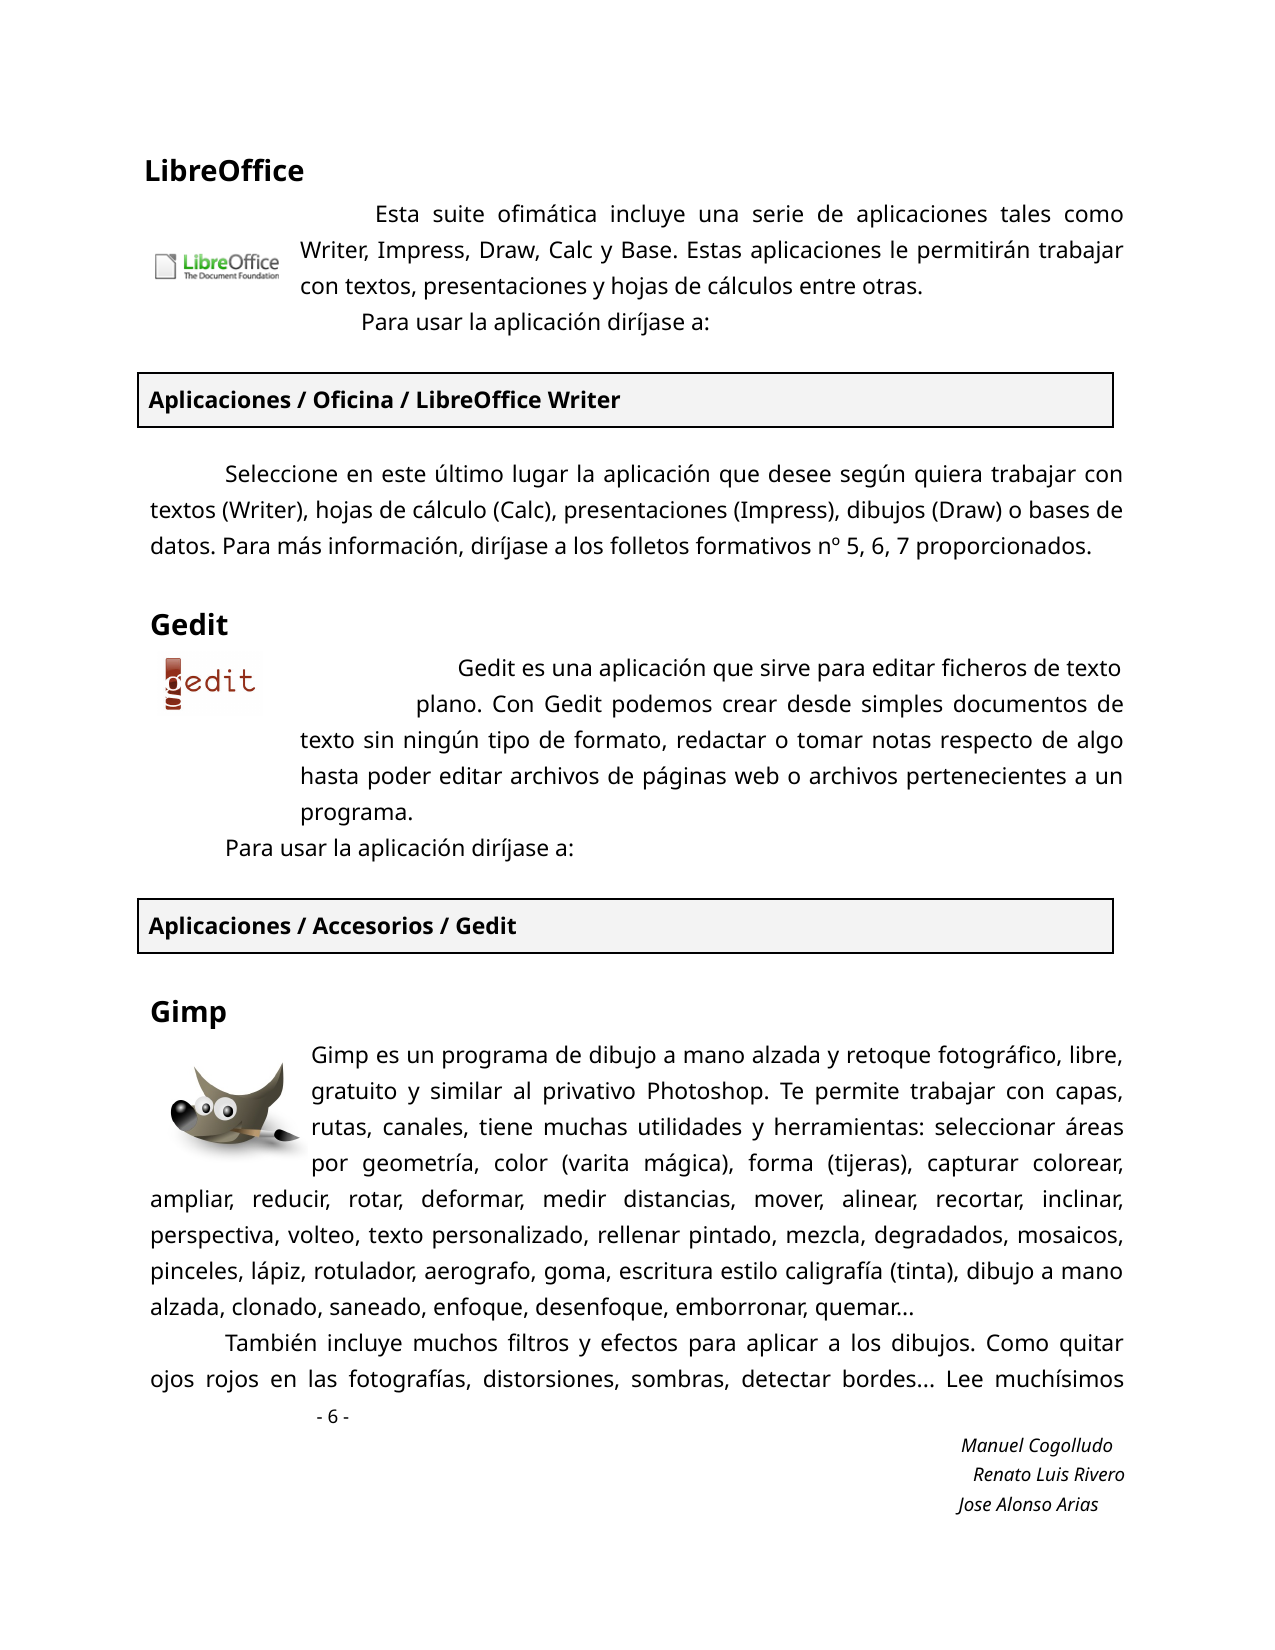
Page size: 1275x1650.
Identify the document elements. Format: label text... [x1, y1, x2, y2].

text Para usar la aplicación diríjase a: [150, 831, 1125, 863]
text Esta suite ofimática incluye una serie de aplicaciones tales como Writer, Impress, Draw, Calc y Base. Estas aplicaciones le permitirán trabajar con textos, presentaciones y hojas de cálculos entre otras. [300, 198, 1125, 301]
picture [157, 651, 263, 716]
table_header Aplicaciones / Accesorios / Gedit [139, 900, 1112, 952]
subtitle LibreOffice [0, 150, 1125, 190]
picture [154, 1058, 308, 1163]
text Para usar la aplicación diríjase a: [150, 306, 1125, 337]
text Seleccione en este último lugar la aplicación que desee según quiera trabajar con textos (Writer), hojas de cálculo (Calc), presentaciones (Impress), dibujos (Draw) o bases de datos. Para más información, diríjase a los folletos formativos nº 5, 6, 7 proporcionados. [150, 458, 1125, 562]
text Gedit es una aplicación que sirve para editar ficheros de texto plano. Con Gedit podemos crear desde simples documentos de texto sin ningún tipo de formato, redactar o tomar notas respecto de algo hasta poder editar archivos de páginas web o archivos pertenecientes a un programa. [225, 652, 1125, 827]
table_header Aplicaciones / Oficina / LibreOffice Writer [139, 374, 1112, 426]
picture [151, 201, 283, 333]
text Gimp es un programa de dibujo a mano alzada y retoque fotográfico, libre, gratuito y similar al privativo Photoshop. Te permite trabajar con capas, rutas, canales, tiene muchas utilidades y herramientas: seleccionar áreas por geometría, color (varita mágica), forma (tijeras), capturar colorear, ampliar, reducir, rotar, deformar, medir distancias, mover, alinear, recortar, inclinar, perspectiva, volteo, texto personalizado, rellenar pintado, mezcla, degradados, mosaicos, pinceles, lápiz, rotulador, aerografo, goma, escritura estilo caligrafía (tinta), dibujo a mano alzada, clonado, saneado, enfoque, desenfoque, emborronar, quemar... [150, 1039, 1125, 1322]
subtitle Gimp [150, 991, 1125, 1031]
subtitle Gedit [150, 604, 1125, 643]
text También incluye muchos filtros y efectos para aplicar a los dibujos. Como quitar ojos rojos en las fotografías, distorsiones, sombras, detectar bordes... Lee muchísimos [150, 1327, 1125, 1394]
